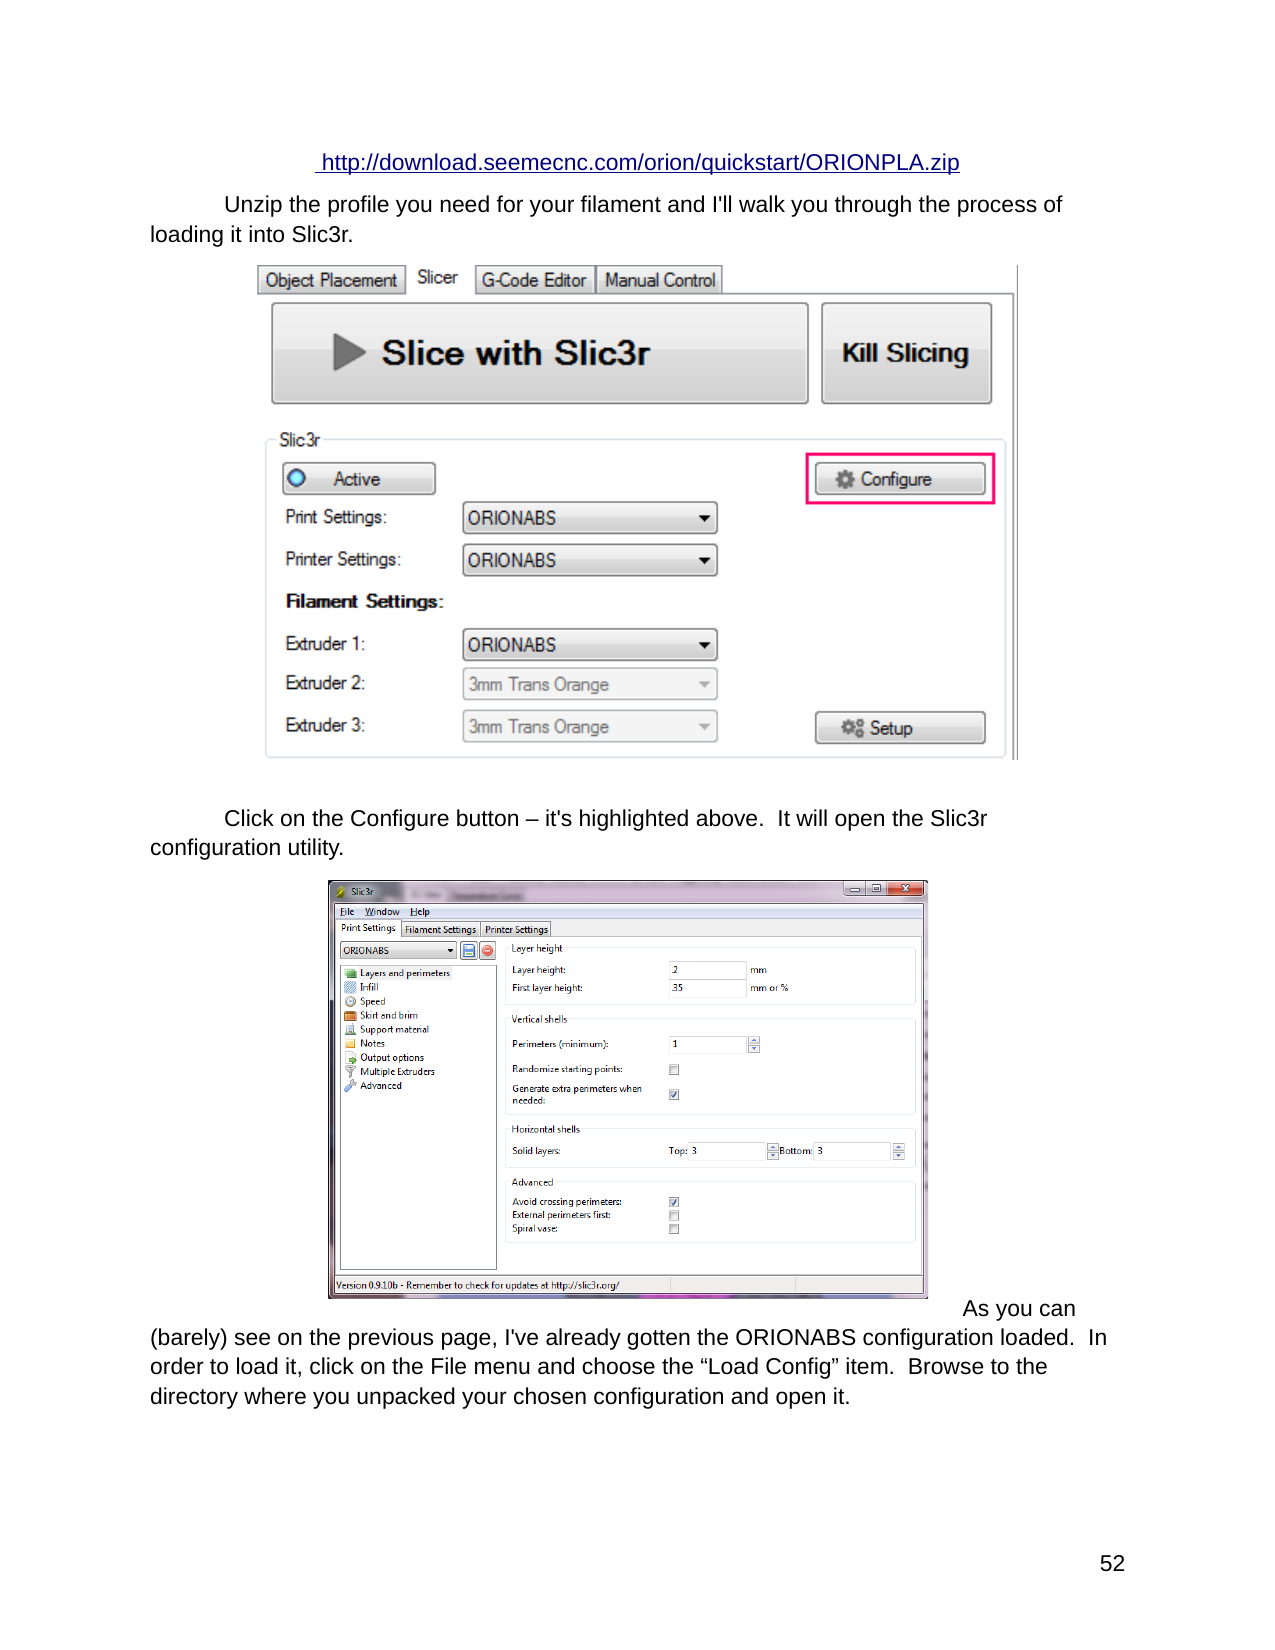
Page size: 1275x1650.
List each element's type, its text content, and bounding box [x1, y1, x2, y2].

text Unzip the profile you need for your filament and I'll walk you through the process of loading it into Slic3r. [150, 192, 1125, 247]
text Click on the Configure button – it's highlighted above. It will open the Slic3r configuration utility. [150, 805, 1125, 860]
picture [328, 880, 929, 1299]
text http://download.seemecnc.com/orion/quickstart/ORIONPLA.zip [150, 150, 1125, 176]
picture [257, 265, 1018, 760]
text As you can (barely) see on the previous page, I've already gotten the ORIONABS configuration loaded. In order to load it, click on the File menu and choose the “Load Config” item. Browse to the directory where you unpacked your chosen configuration and open it. [150, 1295, 1125, 1409]
